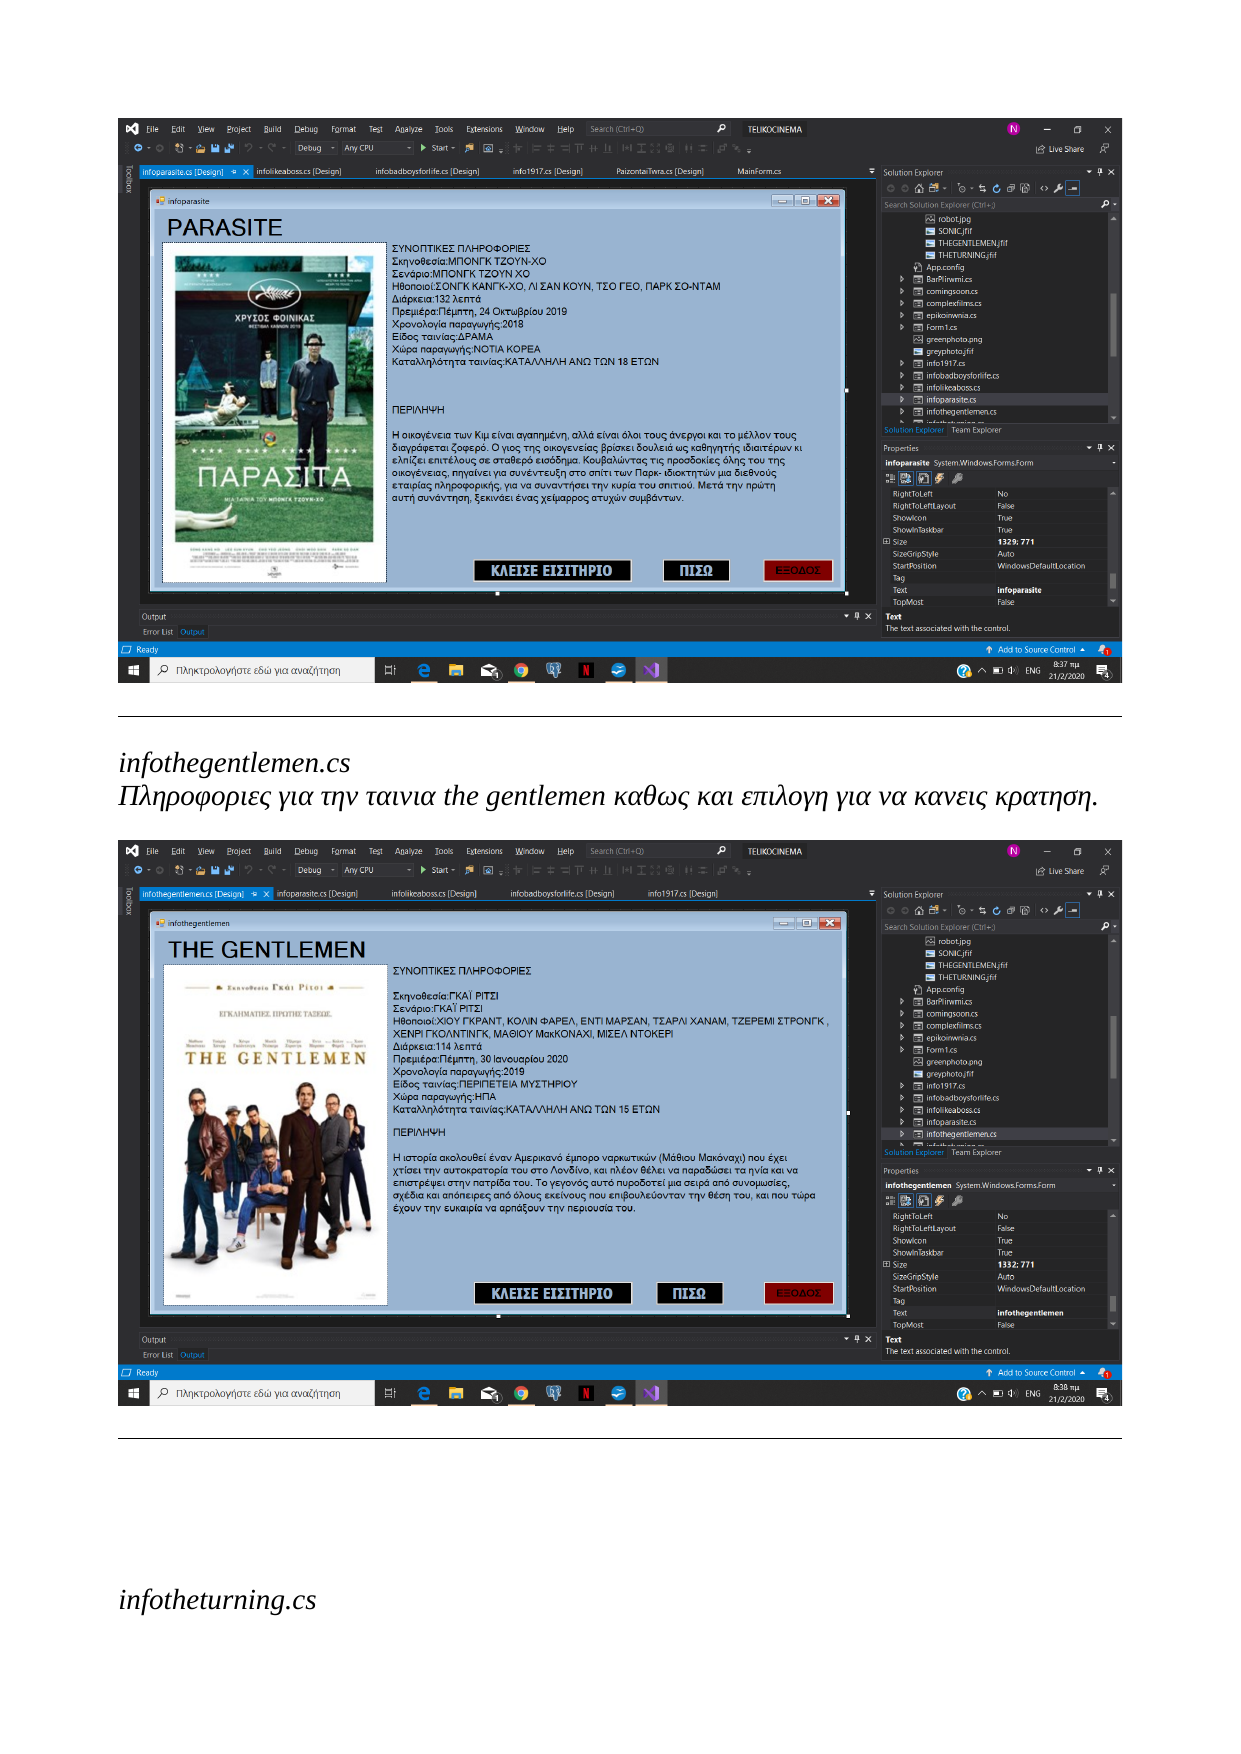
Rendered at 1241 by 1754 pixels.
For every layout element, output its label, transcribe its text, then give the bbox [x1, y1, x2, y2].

picture [118, 840, 1123, 1406]
text infotheturning.cs [118, 1582, 1122, 1616]
text Πληροφοριες για την ταινια the gentlemen καθως και επιλογη για να κανεις κρατηση. [118, 778, 1122, 812]
picture [118, 118, 1123, 683]
text infothegentlemen.cs [118, 745, 1122, 778]
